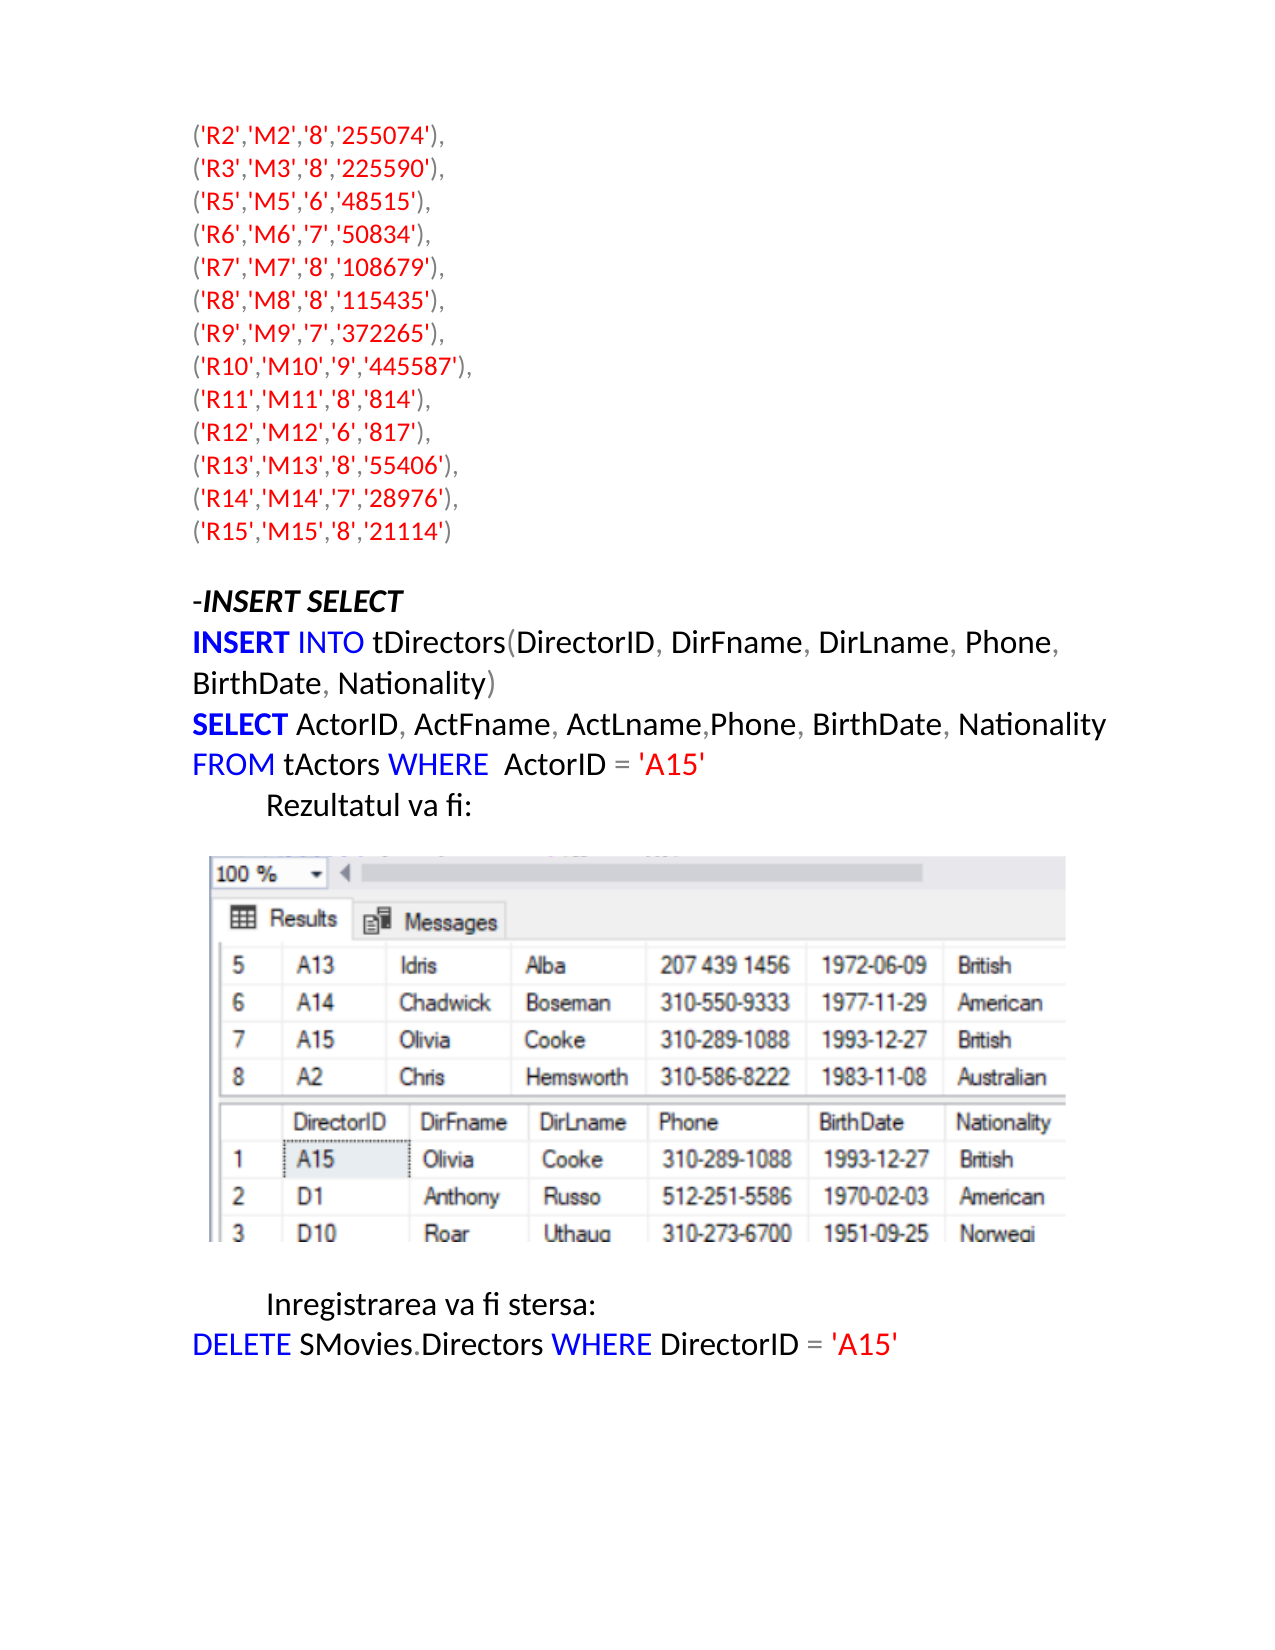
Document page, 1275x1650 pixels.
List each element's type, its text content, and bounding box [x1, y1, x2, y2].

text Inregistrarea va fi stersa: [118, 1283, 1157, 1323]
text ('R9','M9','7','372265'), [118, 316, 1157, 349]
text ('R7','M7','8','108679'), [118, 250, 1157, 283]
text ('R13','M13','8','55406'), [118, 448, 1157, 481]
text Rezultatul va fi: [118, 784, 1157, 825]
text ('R5','M5','6','48515'), [118, 184, 1157, 217]
text ('R10','M10','9','445587'), [118, 349, 1157, 382]
text ('R12','M12','6','817'), [118, 415, 1157, 448]
text ('R8','M8','8','115435'), [118, 283, 1157, 316]
text BirthDate, Nationality) [118, 662, 1157, 703]
text ('R2','M2','8','255074'), [118, 118, 1157, 151]
text -INSERT SELECT [118, 580, 1157, 621]
text INSERT INTO tDirectors(DirectorID, DirFname, DirLname, Phone, [118, 621, 1157, 662]
text DELETE SMovies.Directors WHERE DirectorID = 'A15' [118, 1323, 1157, 1364]
text ('R11','M11','8','814'), [118, 382, 1157, 415]
text FROM tActors WHERE ActorID = 'A15' [118, 743, 1157, 784]
text ('R14','M14','7','28976'), [118, 481, 1157, 514]
picture [209, 856, 1066, 1242]
text ('R15','M15','8','21114') [118, 514, 1157, 547]
text SELECT ActorID, ActFname, ActLname,Phone, BirthDate, Nationality [118, 703, 1157, 743]
text ('R3','M3','8','225590'), [118, 151, 1157, 184]
text ('R6','M6','7','50834'), [118, 217, 1157, 250]
